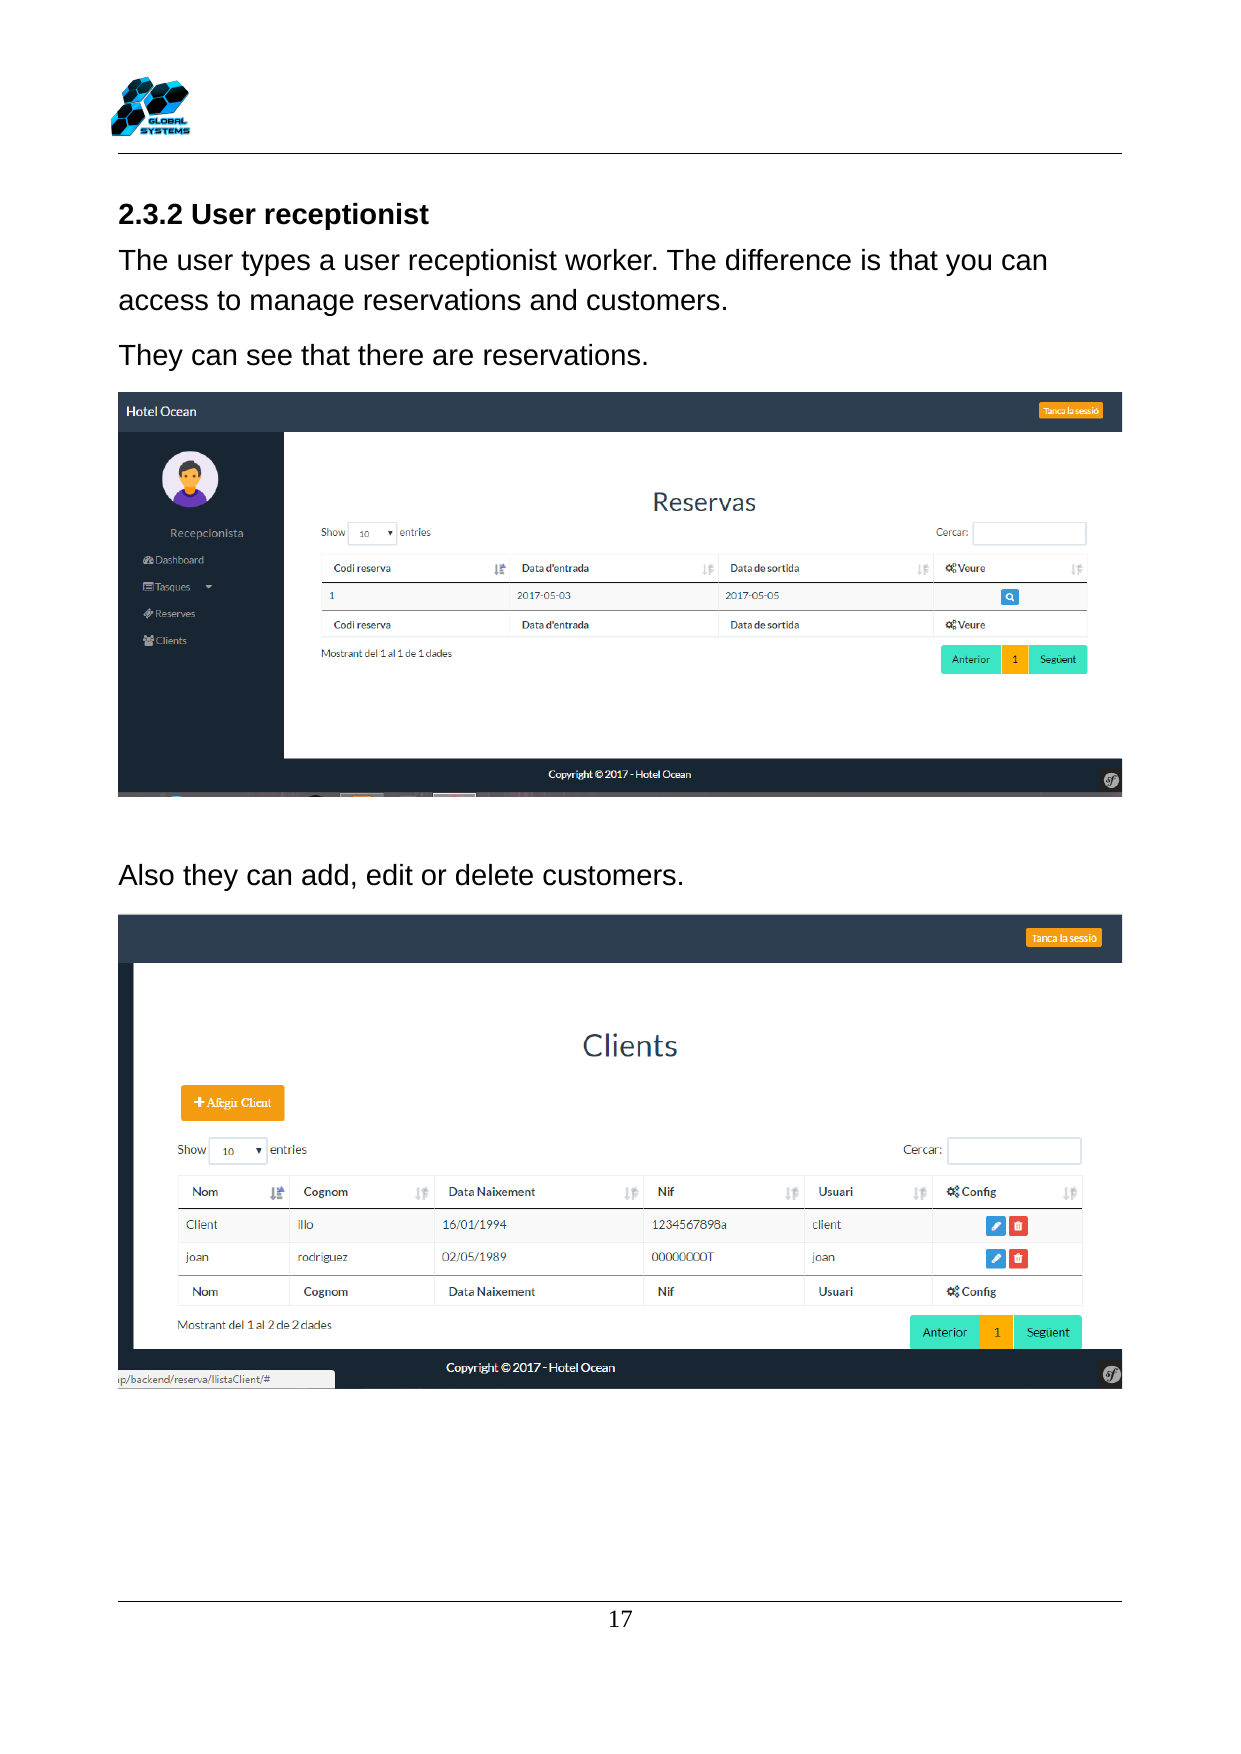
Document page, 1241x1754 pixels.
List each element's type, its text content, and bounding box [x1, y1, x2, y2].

picture [118, 392, 1123, 797]
picture [107, 61, 194, 148]
text Also they can add, edit or delete customers. [118, 858, 1122, 892]
subtitle 2.3.2 User receptionist [118, 197, 1122, 230]
picture [118, 913, 1123, 1389]
text They can see that there are reservations. [118, 338, 1122, 371]
text The user types a user receptionist worker. The difference is that you can access to manage reservations and customers. [118, 243, 1122, 317]
